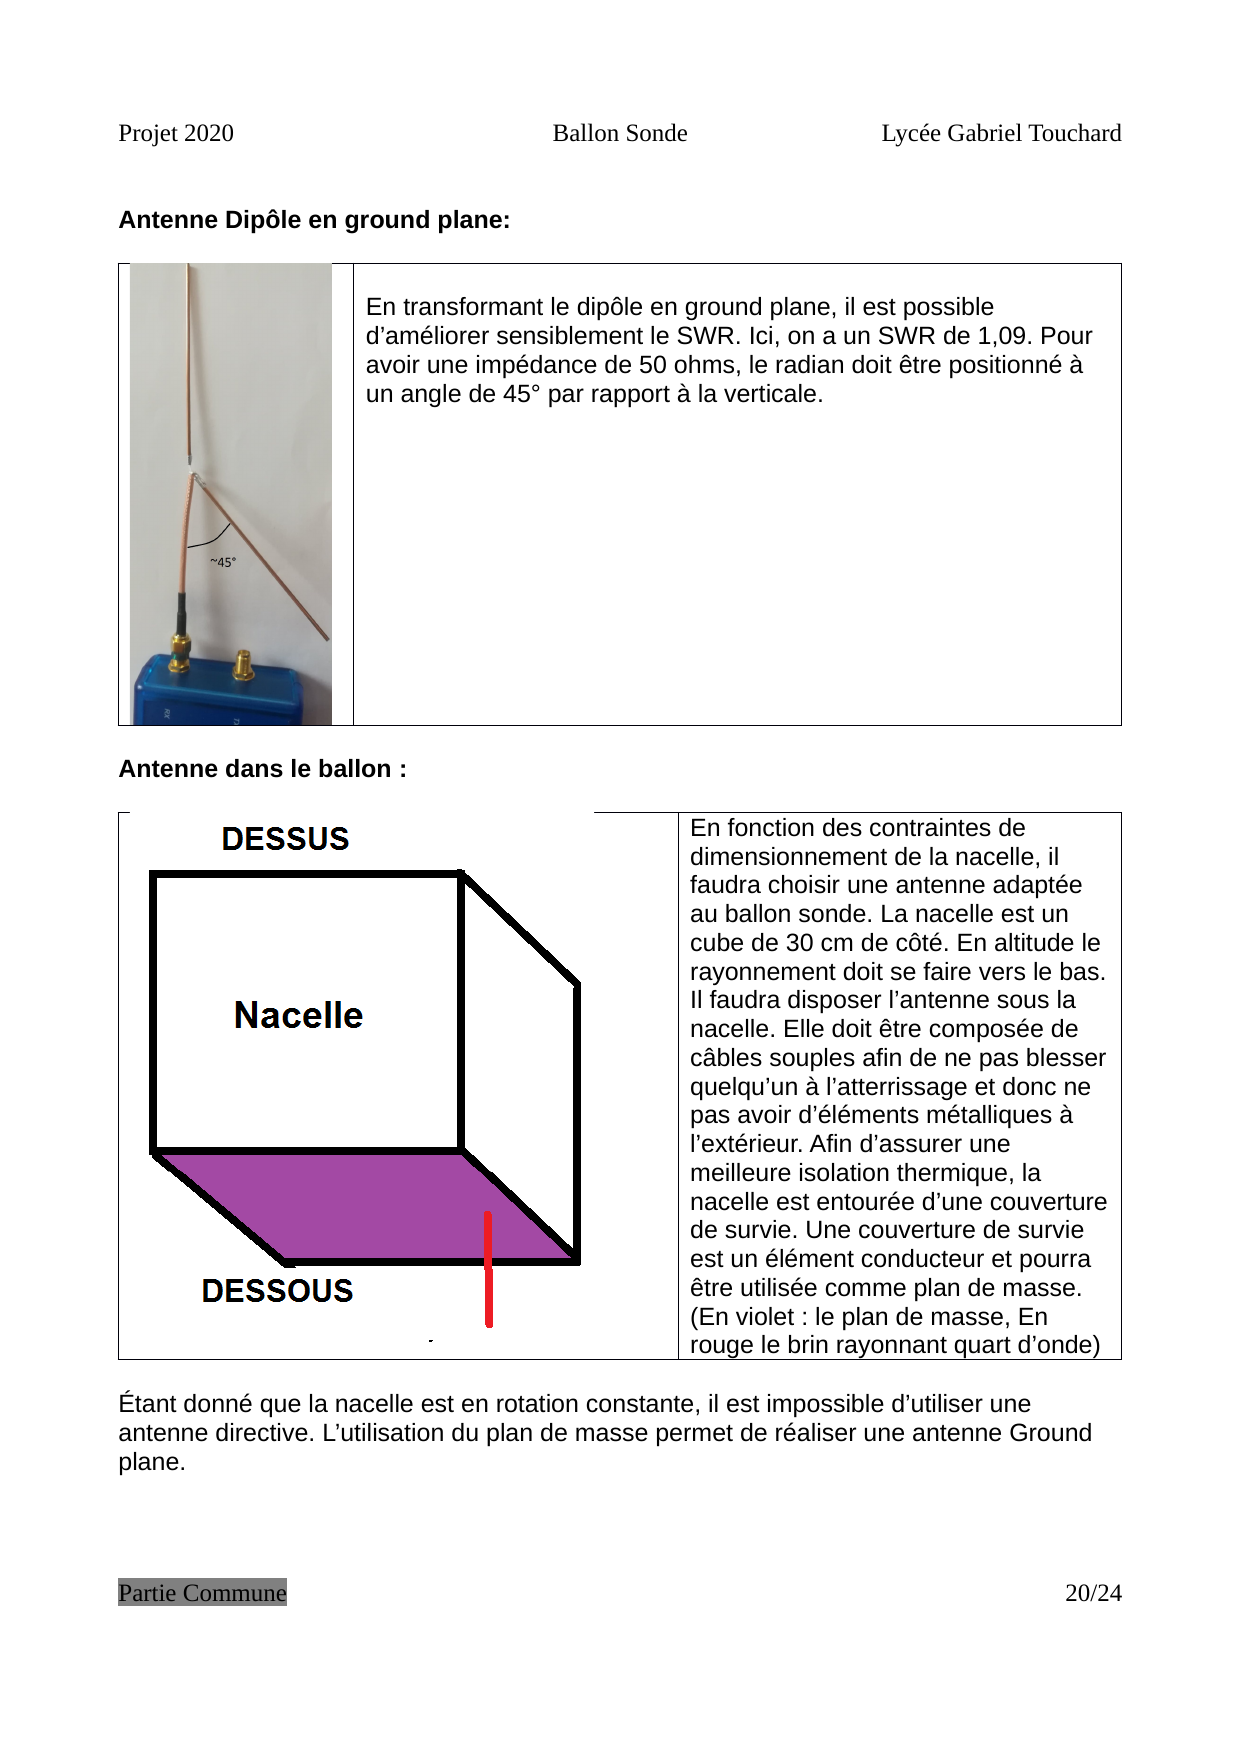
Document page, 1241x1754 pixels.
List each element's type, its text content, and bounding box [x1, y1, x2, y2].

table_header En fonction des contraintes de dimensionnement de la nacelle, il faudra choisir une antenne adaptée au ballon sonde. La nacelle est un cube de 30 cm de côté. En altitude le rayonnement doit se faire vers le bas. Il faudra disposer l’antenne sous la nacelle. Elle doit être composée de câbles souples afin de ne pas blesser quelqu’un à l’atterrissage et donc ne pas avoir d’éléments métalliques à l’extérieur. Afin d’assurer une meilleure isolation thermique, la nacelle est entourée d’une couverture de survie. Une couverture de survie est un élément conducteur et pourra être utilisée comme plan de masse. (En violet : le plan de masse, En rouge le brin rayonnant quart d’onde) [679, 813, 1121, 1359]
table_header En transformant le dipôle en ground plane, il est possible d’améliorer sensiblement le SWR. Ici, on a un SWR de 1,09. Pour avoir une impédance de 50 ohms, le radian doit être positionné à un angle de 45° par rapport à la verticale. [354, 264, 1121, 724]
table_header [332, 264, 353, 724]
table_header [119, 264, 129, 724]
text Antenne dans le ballon : [118, 754, 1122, 783]
text Antenne Dipôle en ground plane: [118, 205, 1122, 234]
table_header [119, 813, 678, 1359]
text Étant donné que la nacelle est en rotation constante, il est impossible d’utiliser une antenne directive. L’utilisation du plan de masse permet de réaliser une antenne Ground plane. [118, 1389, 1122, 1475]
picture [129, 263, 332, 725]
